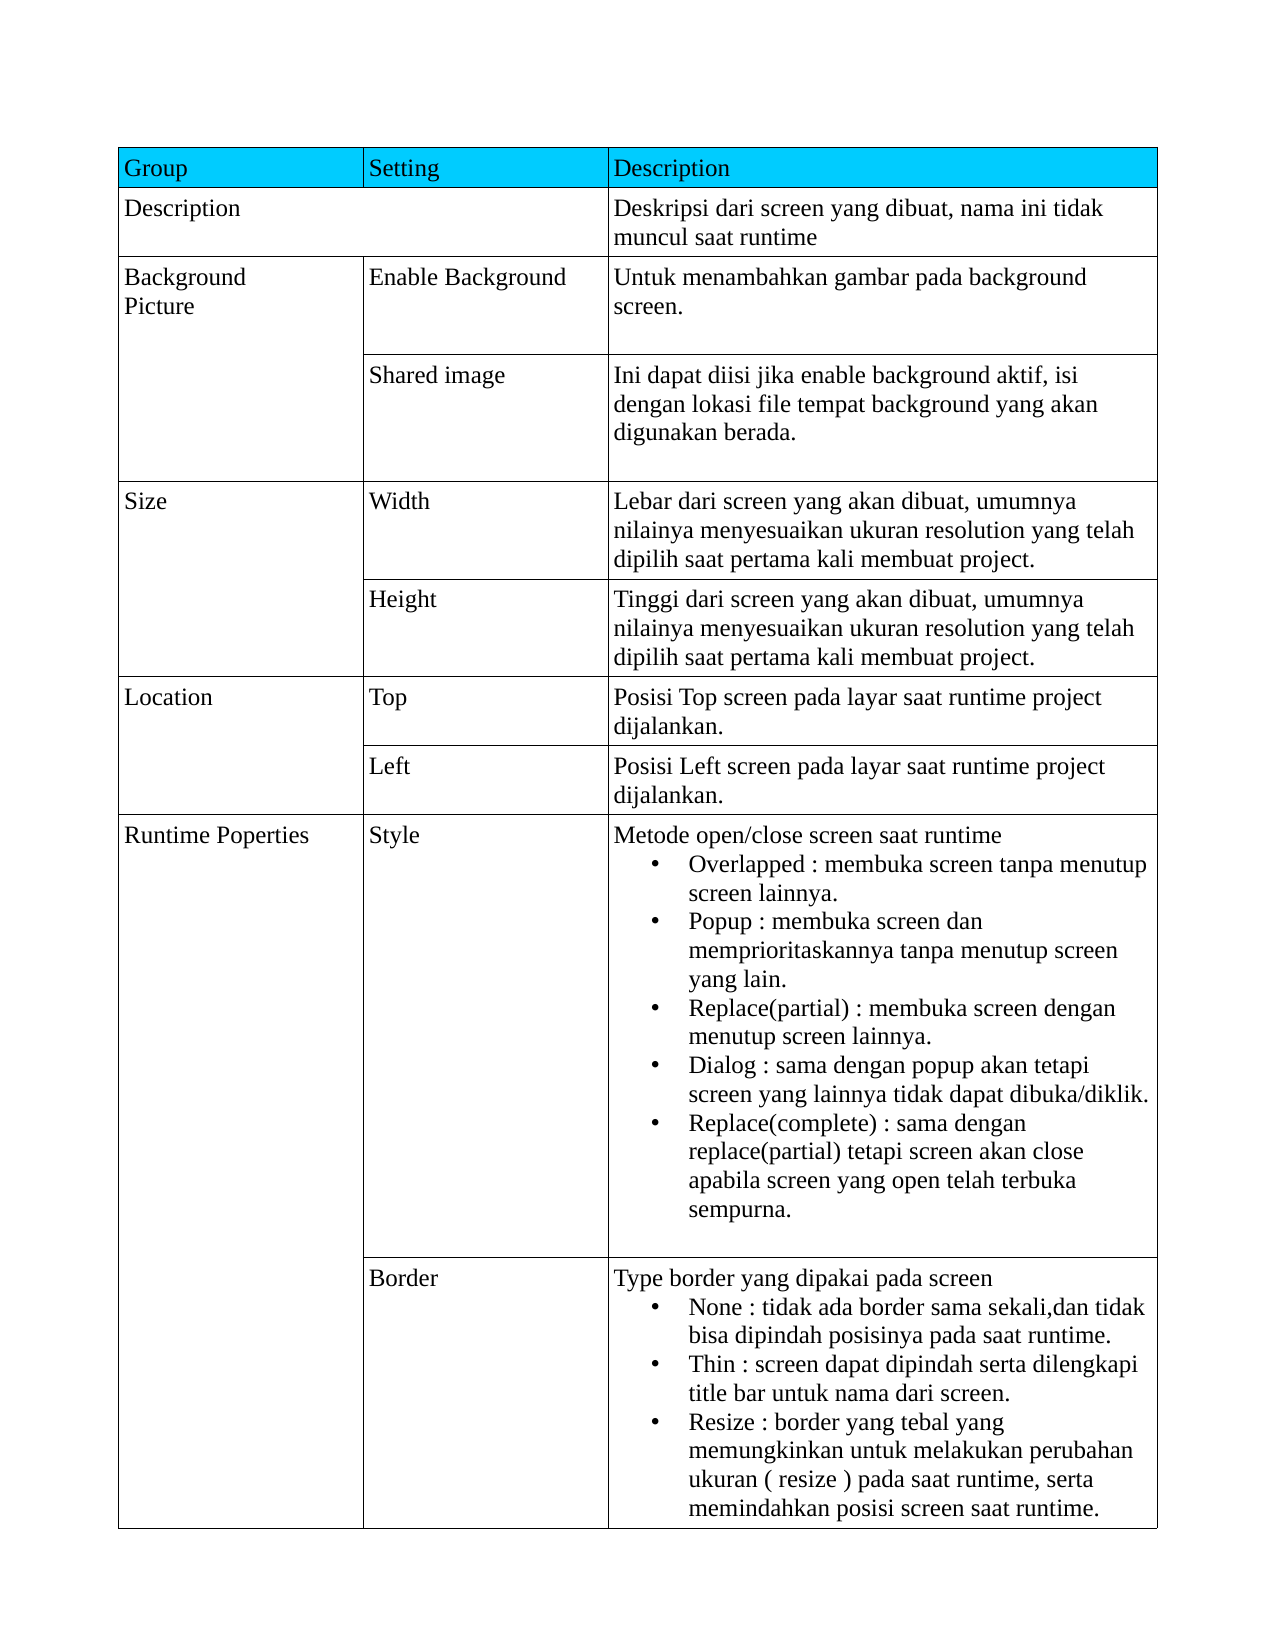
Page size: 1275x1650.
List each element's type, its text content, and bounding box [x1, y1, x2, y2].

table_cell Type border yang dipakai pada screen None : tidak ada border sama sekali,dan tidak bisa dipindah posisinya pada saat runtime. Thin : screen dapat dipindah serta dilengkapi title bar untuk nama dari screen. Resize : border yang tebal yang memungkinkan untuk melakukan perubahan ukuran ( resize ) pada saat runtime, serta memindahkan posisi screen saat runtime. [609, 1258, 1157, 1527]
table_header Setting [364, 148, 608, 187]
table_cell Left [364, 746, 608, 814]
table_cell Shared image [364, 355, 608, 481]
table_cell Tinggi dari screen yang akan dibuat, umumnya nilainya menyesuaikan ukuran resolution yang telah dipilih saat pertama kali membuat project. [609, 580, 1157, 676]
table_cell Description [119, 188, 608, 256]
table_cell Runtime Poperties [119, 815, 363, 1527]
table_cell Posisi Left screen pada layar saat runtime project dijalankan. [609, 746, 1157, 814]
table_cell Location [119, 677, 363, 814]
table_cell Width [364, 482, 608, 578]
table_cell Posisi Top screen pada layar saat runtime project dijalankan. [609, 677, 1157, 745]
table_cell Border [364, 1258, 608, 1527]
table_cell Style [364, 815, 608, 1257]
table_cell Enable Background [364, 257, 608, 354]
table_cell Metode open/close screen saat runtime Overlapped : membuka screen tanpa menutup screen lainnya. Popup : membuka screen dan memprioritaskannya tanpa menutup screen yang lain. Replace(partial) : membuka screen dengan menutup screen lainnya. Dialog : sama dengan popup akan tetapi screen yang lainnya tidak dapat dibuka/diklik. Replace(complete) : sama dengan replace(partial) tetapi screen akan close apabila screen yang open telah terbuka sempurna. [609, 815, 1157, 1257]
table_cell Size [119, 482, 363, 676]
table_cell Top [364, 677, 608, 745]
table_cell Lebar dari screen yang akan dibuat, umumnya nilainya menyesuaikan ukuran resolution yang telah dipilih saat pertama kali membuat project. [609, 482, 1157, 578]
table_cell Untuk menambahkan gambar pada background screen. [609, 257, 1157, 354]
table_cell Height [364, 580, 608, 676]
table_cell Background Picture [119, 257, 363, 481]
table_header Description [609, 148, 1157, 187]
table_cell Deskripsi dari screen yang dibuat, nama ini tidak muncul saat runtime [609, 188, 1157, 256]
table_cell Ini dapat diisi jika enable background aktif, isi dengan lokasi file tempat background yang akan digunakan berada. [609, 355, 1157, 481]
table_header Group [119, 148, 363, 187]
